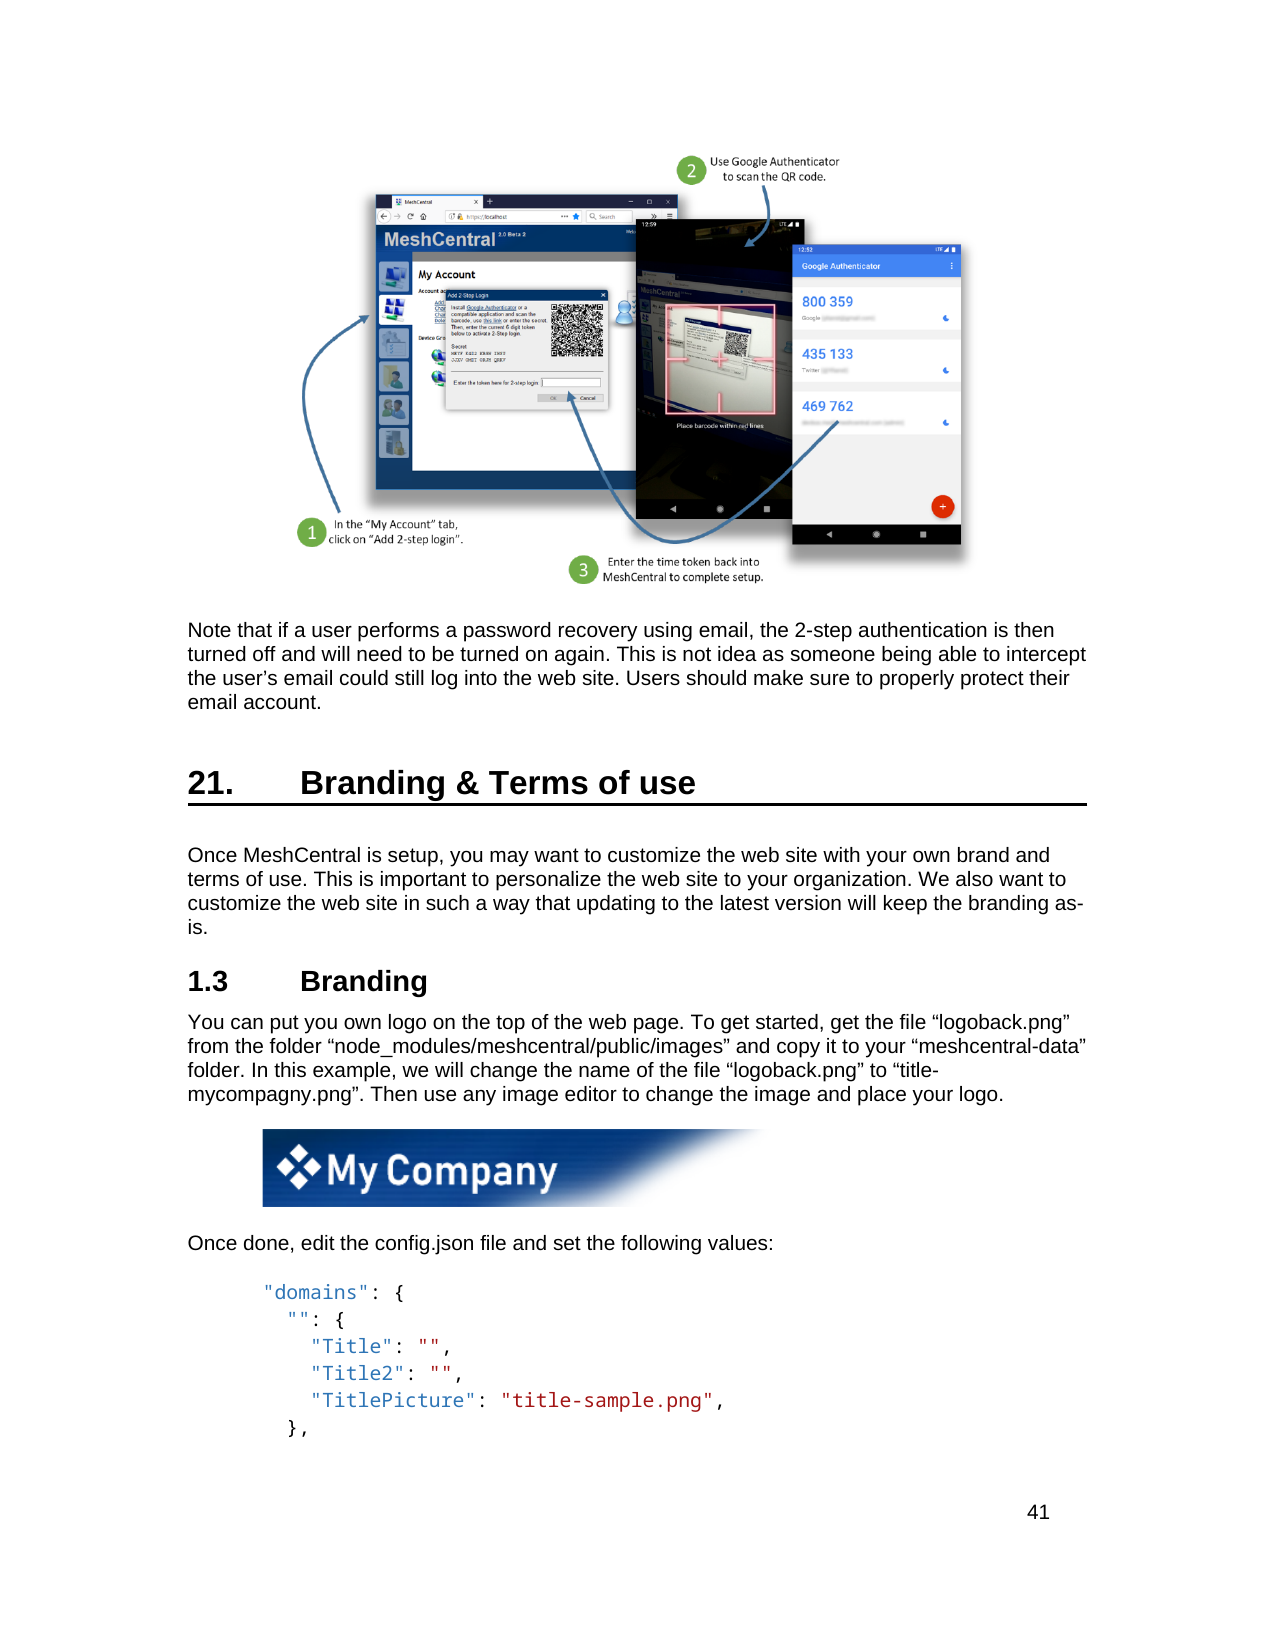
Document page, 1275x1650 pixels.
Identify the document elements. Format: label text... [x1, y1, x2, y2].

text "domains": { [262, 1278, 1087, 1305]
text Once done, edit the config.json file and set the following values: [187, 1230, 1087, 1254]
text "Title2": "", [262, 1359, 1087, 1386]
text You can put you own logo on the top of the web page. To get started, get the file “logoback.png” from the folder “node_modules/meshcentral/public/images” and copy it to your “meshcentral-data” folder. In this example, we will change the name of the file “logoback.png” to “title-mycompagny.png”. Then use any image editor to change the image and place your logo. [187, 1010, 1087, 1106]
text }, [262, 1413, 1087, 1440]
text "": { [262, 1305, 1087, 1332]
text "TitlePicture": "title-sample.png", [262, 1386, 1087, 1413]
subtitle Branding & Terms of use [187, 763, 1087, 806]
subtitle Branding [187, 964, 1087, 997]
text Note that if a user performs a password recovery using email, the 2-step authentication is then turned off and will need to be turned on again. This is not idea as someone being able to intercept the user’s email could still log into the web site. Users should make sure to properly protect their email account. [187, 618, 1087, 714]
text "Title": "", [262, 1332, 1087, 1359]
text Once MeshCentral is setup, you may want to customize the web site with your own brand and terms of use. This is important to personalize the web site to your organization. We also want to customize the web site in such a way that updating to the latest version will keep the branding as-is. [187, 843, 1087, 939]
